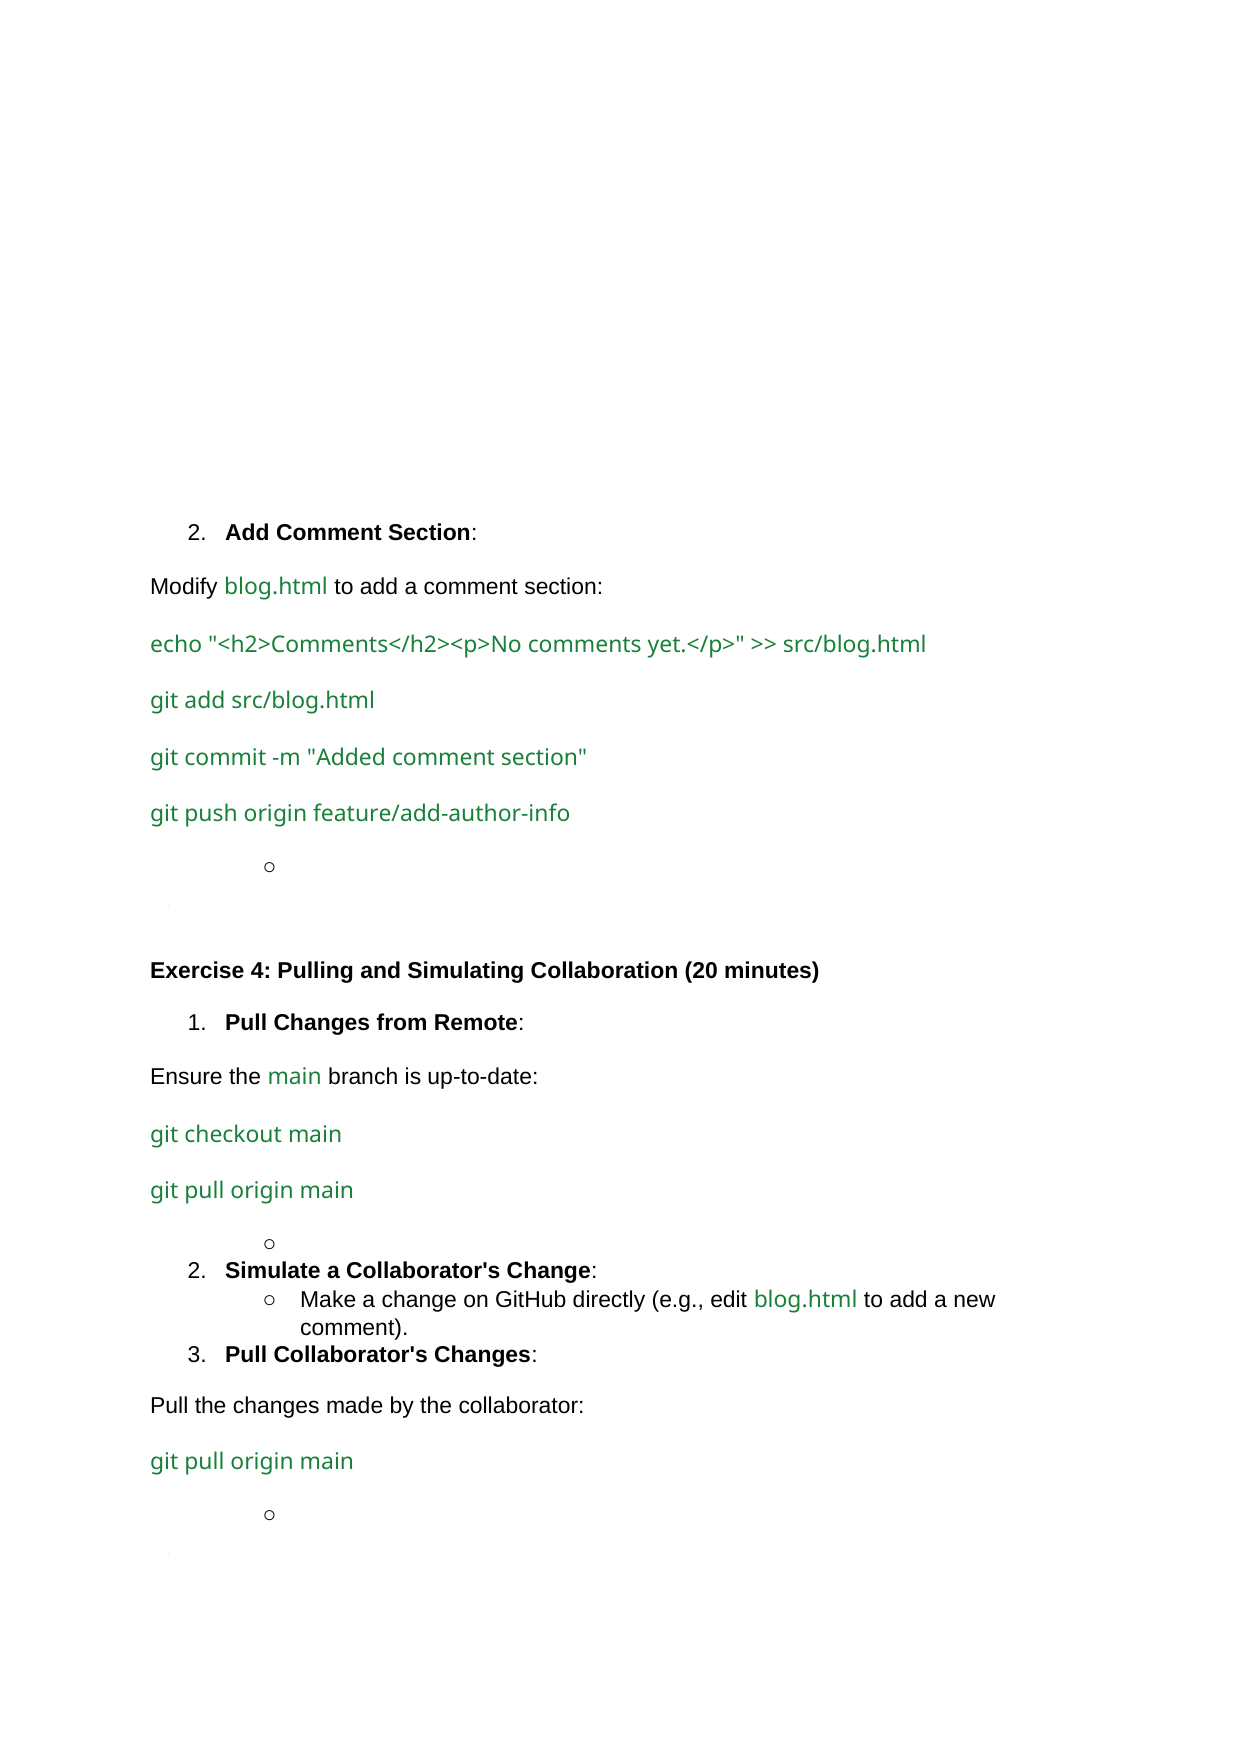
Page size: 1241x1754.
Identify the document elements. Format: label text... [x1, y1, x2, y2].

text Ensure the main branch is up-to-date: git checkout main [150, 1060, 1090, 1149]
list Pull Collaborator's Changes: [187, 1341, 1090, 1367]
list Make a change on GitHub directly (e.g., edit blog.html to add a new comment). [262, 1283, 1090, 1341]
subtitle Exercise 4: Pulling and Simulating Collaboration (20 minutes) [150, 957, 1090, 984]
text Pull the changes made by the collaborator: git pull origin main [150, 1392, 1090, 1476]
text git push origin feature/add-author-info [150, 797, 1090, 828]
text Modify blog.html to add a comment section: echo "<h2>Comments</h2><p>No comments yet.</p>" >> src/blog.html [150, 570, 1090, 659]
text git add src/blog.html [150, 684, 1090, 715]
text git pull origin main [150, 1174, 1090, 1205]
list Add Comment Section: [187, 519, 1090, 545]
list Simulate a Collaborator's Change: [187, 1257, 1090, 1283]
text git commit -m "Added comment section" [150, 740, 1090, 772]
list Pull Changes from Remote: [187, 1009, 1090, 1035]
